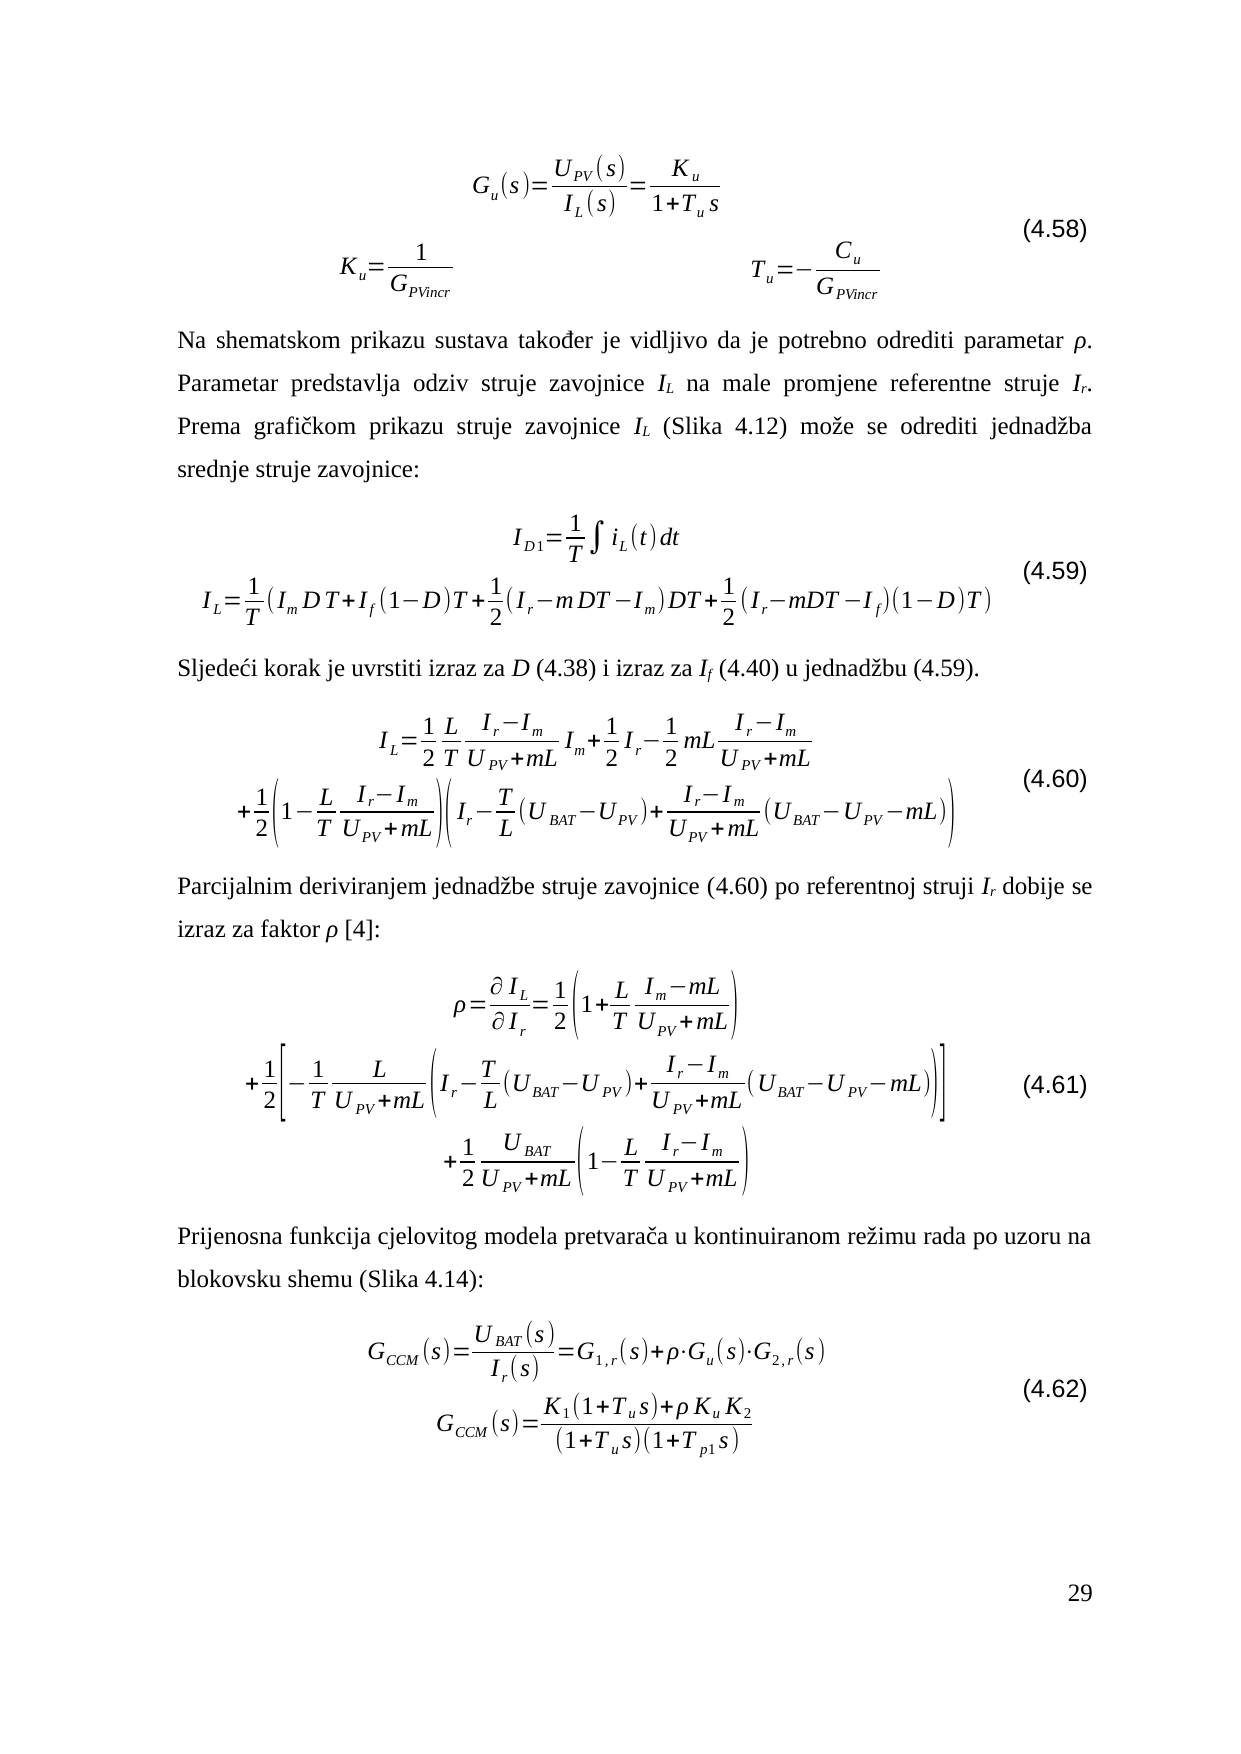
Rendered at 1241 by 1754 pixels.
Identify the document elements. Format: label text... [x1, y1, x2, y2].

table_header (4.60) [1015, 703, 1093, 859]
text Parcijalnim deriviranjem jednadžbe struje zavojnice (4.60) po referentnoj struji Ir dobije se izraz za faktor ρ [4]: [177, 871, 1093, 943]
table_header (4.62) [1015, 1313, 1093, 1468]
text Sljedeći korak je uvrstiti izraz za D (4.38) i izraz za If (4.40) u jednadžbu (4.59). [177, 653, 1093, 682]
table_header (4.58) [1016, 148, 1093, 313]
table_header [177, 964, 1015, 1209]
table_header (4.59) [1015, 504, 1093, 641]
text Prijenosna funkcija cjelovitog modela pretvarača u kontinuiranom režimu rada po uzoru na blokovsku shemu (Slika 4.14): [177, 1221, 1093, 1293]
table_cell [177, 231, 615, 313]
text Na shematskom prikazu sustava također je vidljivo da je potrebno odrediti parametar ρ. Parametar predstavlja odziv struje zavojnice IL na male promjene referentne struje Ir. Prema grafičkom prikazu struje zavojnice IL (Slika 4.12) može se odrediti jednadžba srednje struje zavojnice: [177, 325, 1093, 483]
table_header [177, 504, 1015, 641]
table_header [177, 1313, 1015, 1468]
table_header [177, 703, 1015, 859]
table_cell [615, 231, 1016, 313]
table_header [177, 148, 1016, 231]
table_header (4.61) [1015, 964, 1093, 1209]
